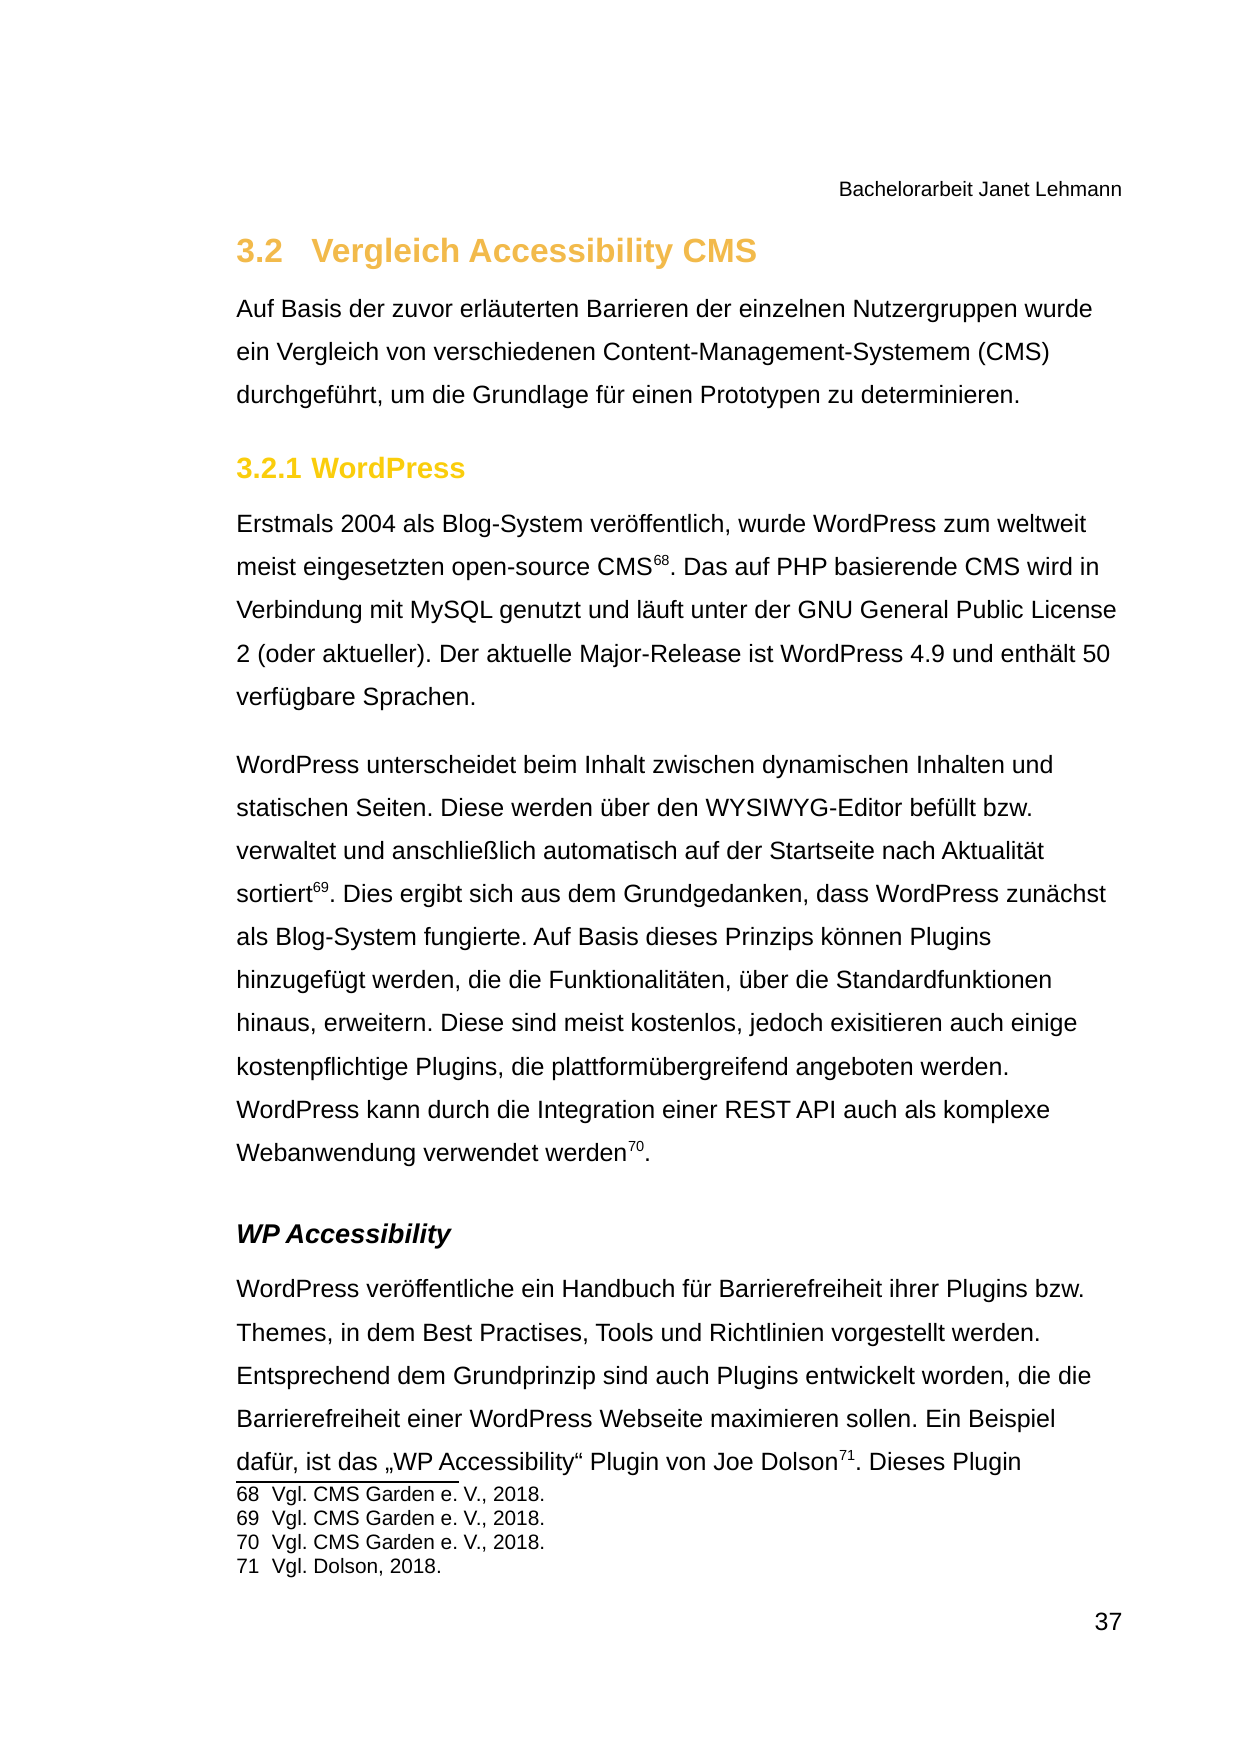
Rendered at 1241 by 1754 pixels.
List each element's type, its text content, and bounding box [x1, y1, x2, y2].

text Vgl. CMS Garden e. V., 2018. [236, 1530, 1122, 1554]
text Vgl. CMS Garden e. V., 2018. [236, 1482, 1122, 1506]
subtitle Vergleich Accessibility CMS [236, 231, 1122, 269]
subtitle WordPress [236, 451, 1122, 484]
text WordPress veröffentliche ein Handbuch für Barrierefreiheit ihrer Plugins bzw. Themes, in dem Best Practises, Tools und Richtlinien vorgestellt werden. Entsprechend dem Grundprinzip sind auch Plugins entwickelt worden, die die Barrierefreiheit einer WordPress Webseite maximieren sollen. Ein Beispiel dafür, ist das „WP Accessibility“ Plugin von Joe Dolson. Dieses Plugin [236, 1274, 1122, 1476]
text WordPress unterscheidet beim Inhalt zwischen dynamischen Inhalten und statischen Seiten. Diese werden über den WYSIWYG-Editor befüllt bzw. verwaltet und anschließlich automatisch auf der Startseite nach Aktualität sortiert. Dies ergibt sich aus dem Grundgedanken, dass WordPress zunächst als Blog-System fungierte. Auf Basis dieses Prinzips können Plugins hinzugefügt werden, die die Funktionalitäten, über die Standardfunktionen hinaus, erweitern. Diese sind meist kostenlos, jedoch exisitieren auch einige kostenpflichtige Plugins, die plattformübergreifend angeboten werden. WordPress kann durch die Integration einer REST API auch als komplexe Webanwendung verwendet werden. [236, 749, 1122, 1166]
text Erstmals 2004 als Blog-System veröffentlich, wurde WordPress zum weltweit meist eingesetzten open-source CMS. Das auf PHP basierende CMS wird in Verbindung mit MySQL genutzt und läuft unter der GNU General Public License 2 (oder aktueller). Der aktuelle Major-Release ist WordPress 4.9 und enthält 50 verfügbare Sprachen. [236, 509, 1122, 710]
subtitle WP Accessibility [236, 1218, 1122, 1249]
text Vgl. CMS Garden e. V., 2018. [236, 1506, 1122, 1530]
text Vgl. Dolson, 2018. [236, 1554, 1122, 1578]
text Auf Basis der zuvor erläuterten Barrieren der einzelnen Nutzergruppen wurde ein Vergleich von verschiedenen Content-Management-Systemem (CMS) durchgeführt, um die Grundlage für einen Prototypen zu determinieren. [236, 294, 1122, 409]
